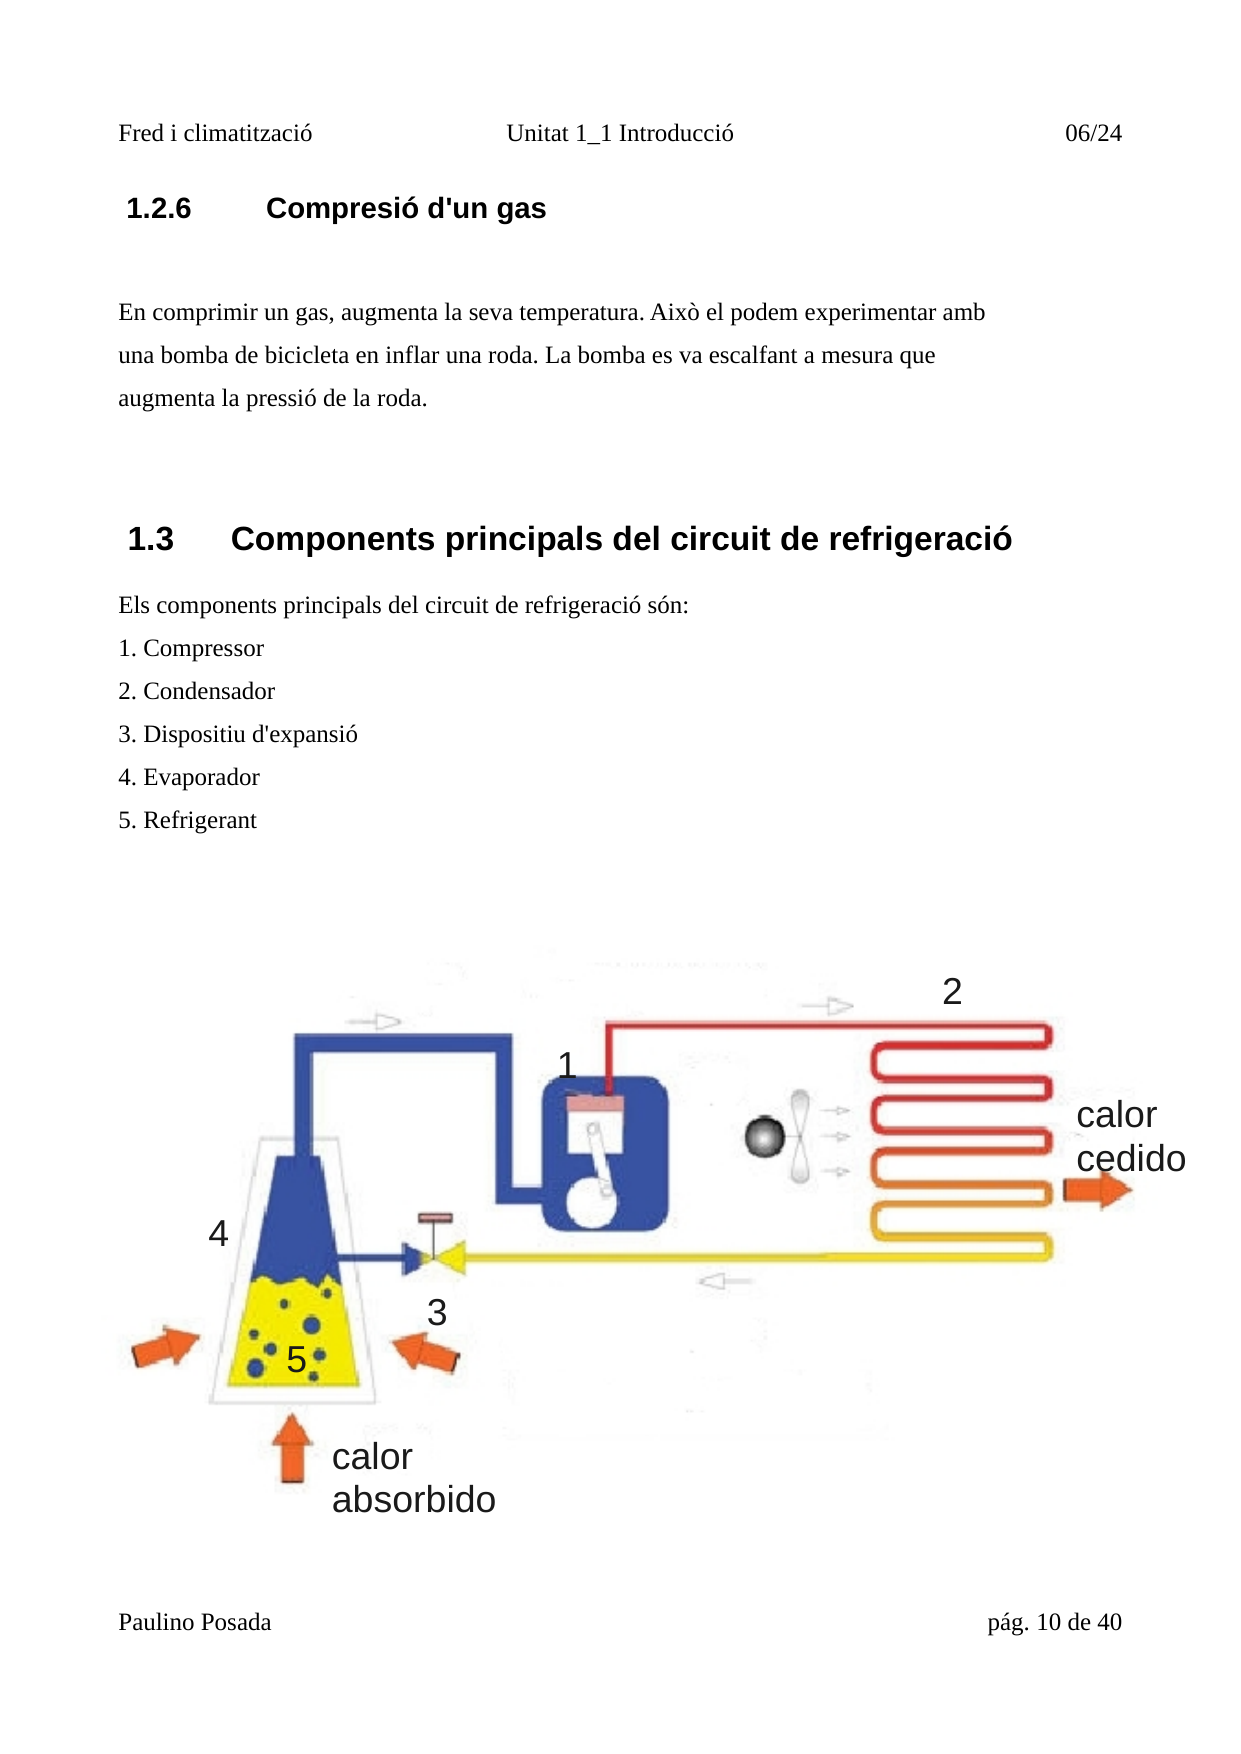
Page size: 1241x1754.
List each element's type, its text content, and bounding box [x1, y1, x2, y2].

text Els components principals del circuit de refrigeració són: [118, 590, 1122, 618]
text augmenta la pressió de la roda. [118, 383, 1122, 412]
text 1. Compressor [118, 633, 1122, 662]
text 2. Condensador [118, 676, 1122, 705]
text 3. Dispositiu d'expansió [118, 719, 1122, 748]
subtitle Compresió d'un gas [118, 191, 1122, 225]
text En comprimir un gas, augmenta la seva temperatura. Això el podem experimentar amb [118, 297, 1122, 326]
text 4. Evaporador [118, 762, 1122, 791]
text 5. Refrigerant [118, 805, 1122, 834]
picture [73, 900, 1170, 1513]
subtitle Components principals del circuit de refrigeració [118, 519, 1122, 558]
text una bomba de bicicleta en inflar una roda. La bomba es va escalfant a mesura que [118, 340, 1122, 369]
